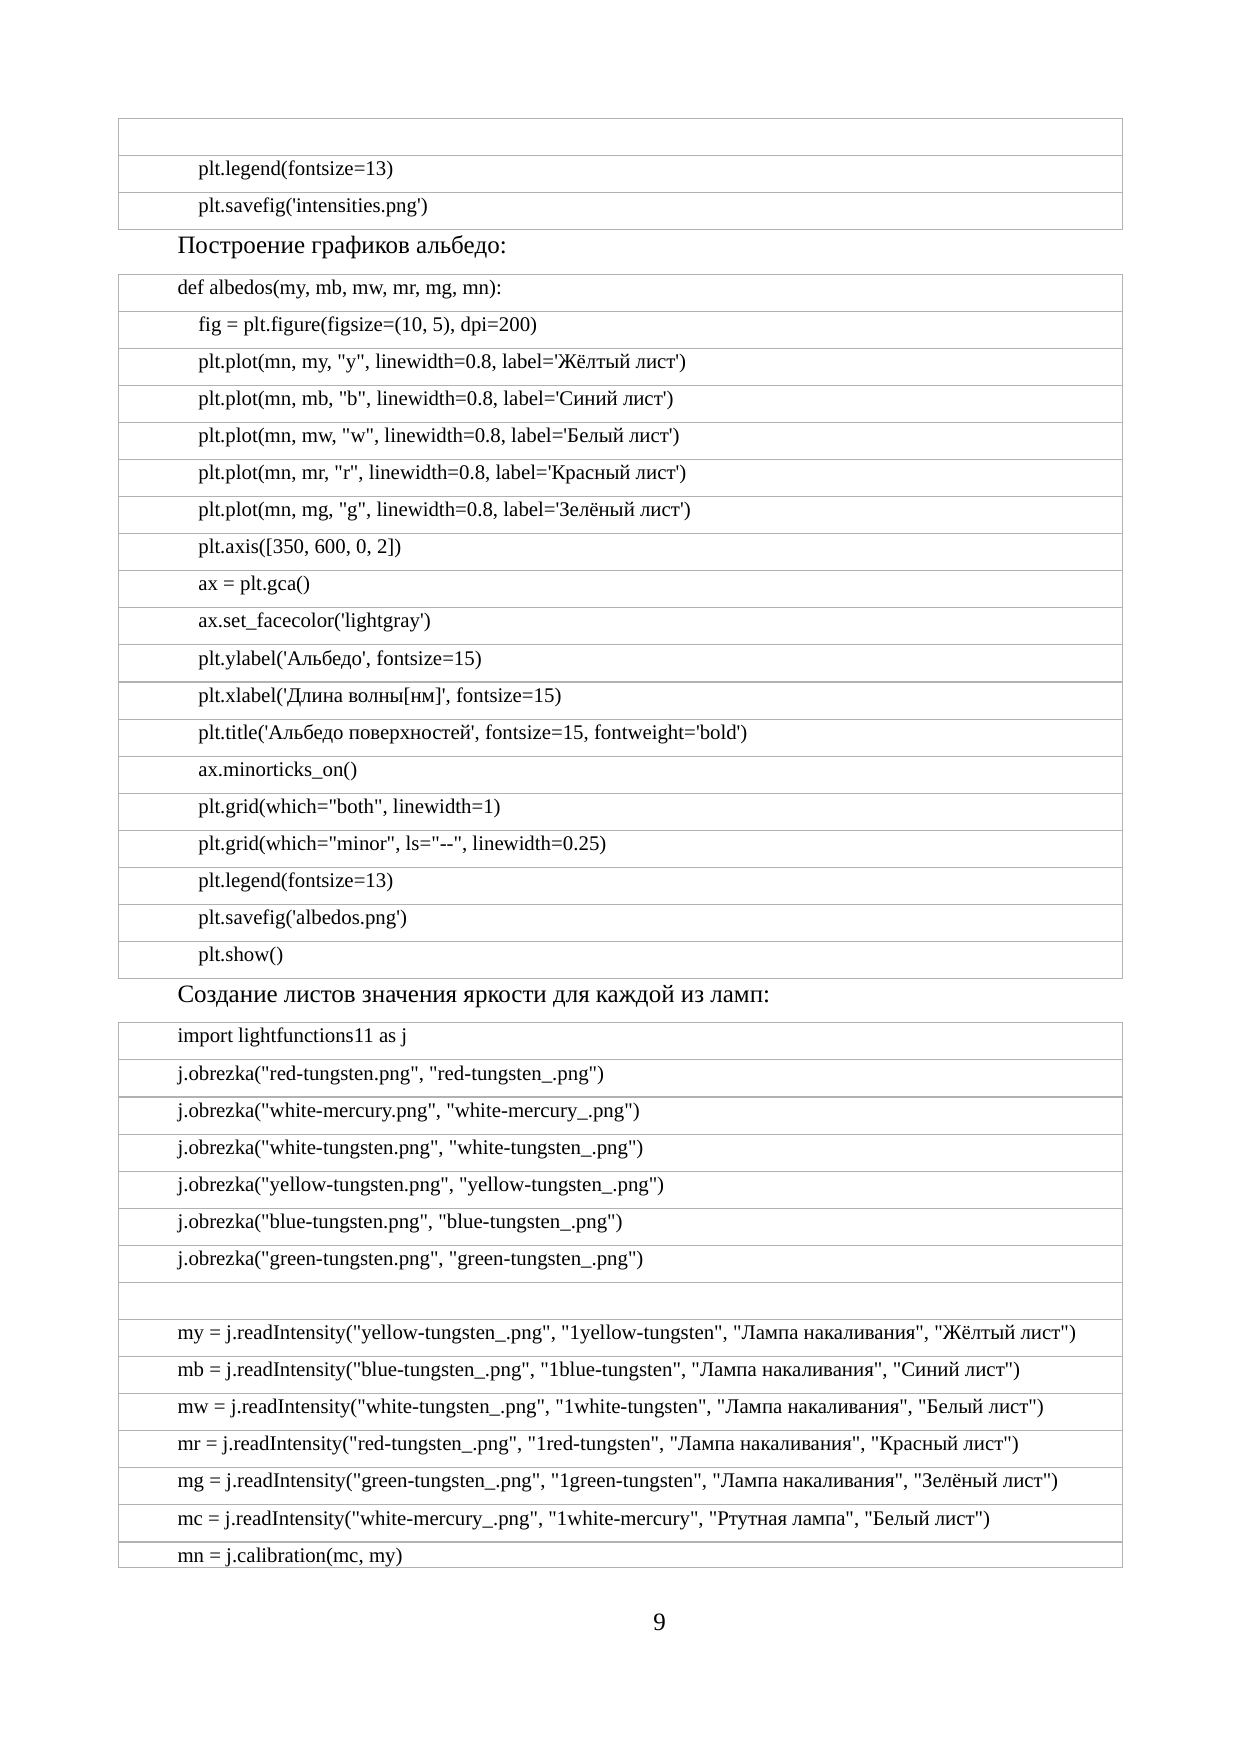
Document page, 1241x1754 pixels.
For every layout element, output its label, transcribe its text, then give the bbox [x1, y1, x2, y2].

table_cell ax.minorticks_on() [119, 757, 1122, 793]
table_cell plt.plot(mn, my, "y", linewidth=0.8, label='Жёлтый лист') [119, 349, 1122, 385]
table_cell plt.plot(mn, mw, "w", linewidth=0.8, label='Белый лист') [119, 423, 1122, 459]
table_cell [119, 119, 1122, 155]
table_cell mc = j.readIntensity("white-mercury_.png", "1white-mercury", "Ртутная лампа", "Белый лист") [119, 1505, 1122, 1541]
table_cell ax.set_facecolor('lightgray') [119, 608, 1122, 644]
table_cell plt.xlabel('Длина волны[нм]', fontsize=15) [119, 683, 1122, 718]
table_cell [119, 1283, 1122, 1319]
table_cell j.obrezka("white-tungsten.png", "white-tungsten_.png") [119, 1135, 1122, 1171]
table_cell mw = j.readIntensity("white-tungsten_.png", "1white-tungsten", "Лампа накаливания", "Белый лист") [119, 1394, 1122, 1430]
table_cell plt.show() [119, 942, 1122, 978]
table_cell plt.legend(fontsize=13) [119, 868, 1122, 904]
table_cell my = j.readIntensity("yellow-tungsten_.png", "1yellow-tungsten", "Лампа накаливания", "Жёлтый лист") [119, 1320, 1122, 1356]
table_cell mg = j.readIntensity("green-tungsten_.png", "1green-tungsten", "Лампа накаливания", "Зелёный лист") [119, 1468, 1122, 1504]
table_cell j.obrezka("green-tungsten.png", "green-tungsten_.png") [119, 1246, 1122, 1282]
text Создание листов значения яркости для каждой из ламп: [118, 979, 1122, 1008]
table_cell plt.ylabel('Альбедо', fontsize=15) [119, 645, 1122, 681]
table_cell plt.axis([350, 600, 0, 2]) [119, 534, 1122, 570]
table_cell mb = j.readIntensity("blue-tungsten_.png", "1blue-tungsten", "Лампа накаливания", "Синий лист") [119, 1357, 1122, 1393]
table_cell plt.legend(fontsize=13) [119, 156, 1122, 192]
table_cell ax = plt.gca() [119, 571, 1122, 607]
text Построение графиков альбедо: [118, 230, 1122, 259]
table_cell plt.plot(mn, mb, "b", linewidth=0.8, label='Синий лист') [119, 386, 1122, 422]
table_cell plt.plot(mn, mr, "r", linewidth=0.8, label='Красный лист') [119, 460, 1122, 496]
table_header import lightfunctions11 as j [119, 1023, 1122, 1059]
table_cell plt.grid(which="both", linewidth=1) [119, 794, 1122, 830]
table_cell plt.plot(mn, mg, "g", linewidth=0.8, label='Зелёный лист') [119, 497, 1122, 533]
table_cell plt.savefig('albedos.png') [119, 905, 1122, 941]
table_cell plt.title('Альбедо поверхностей', fontsize=15, fontweight='bold') [119, 720, 1122, 756]
table_cell plt.grid(which="minor", ls="--", linewidth=0.25) [119, 831, 1122, 867]
table_cell j.obrezka("white-mercury.png", "white-mercury_.png") [119, 1098, 1122, 1133]
table_cell mn = j.calibration(mc, my) [119, 1543, 1122, 1567]
table_cell j.obrezka("red-tungsten.png", "red-tungsten_.png") [119, 1060, 1122, 1096]
table_cell plt.savefig('intensities.png') [119, 193, 1122, 229]
table_cell j.obrezka("blue-tungsten.png", "blue-tungsten_.png") [119, 1209, 1122, 1245]
table_cell j.obrezka("yellow-tungsten.png", "yellow-tungsten_.png") [119, 1172, 1122, 1208]
table_cell fig = plt.figure(figsize=(10, 5), dpi=200) [119, 312, 1122, 348]
table_cell mr = j.readIntensity("red-tungsten_.png", "1red-tungsten", "Лампа накаливания", "Красный лист") [119, 1431, 1122, 1467]
table_header def albedos(my, mb, mw, mr, mg, mn): [119, 275, 1122, 311]
